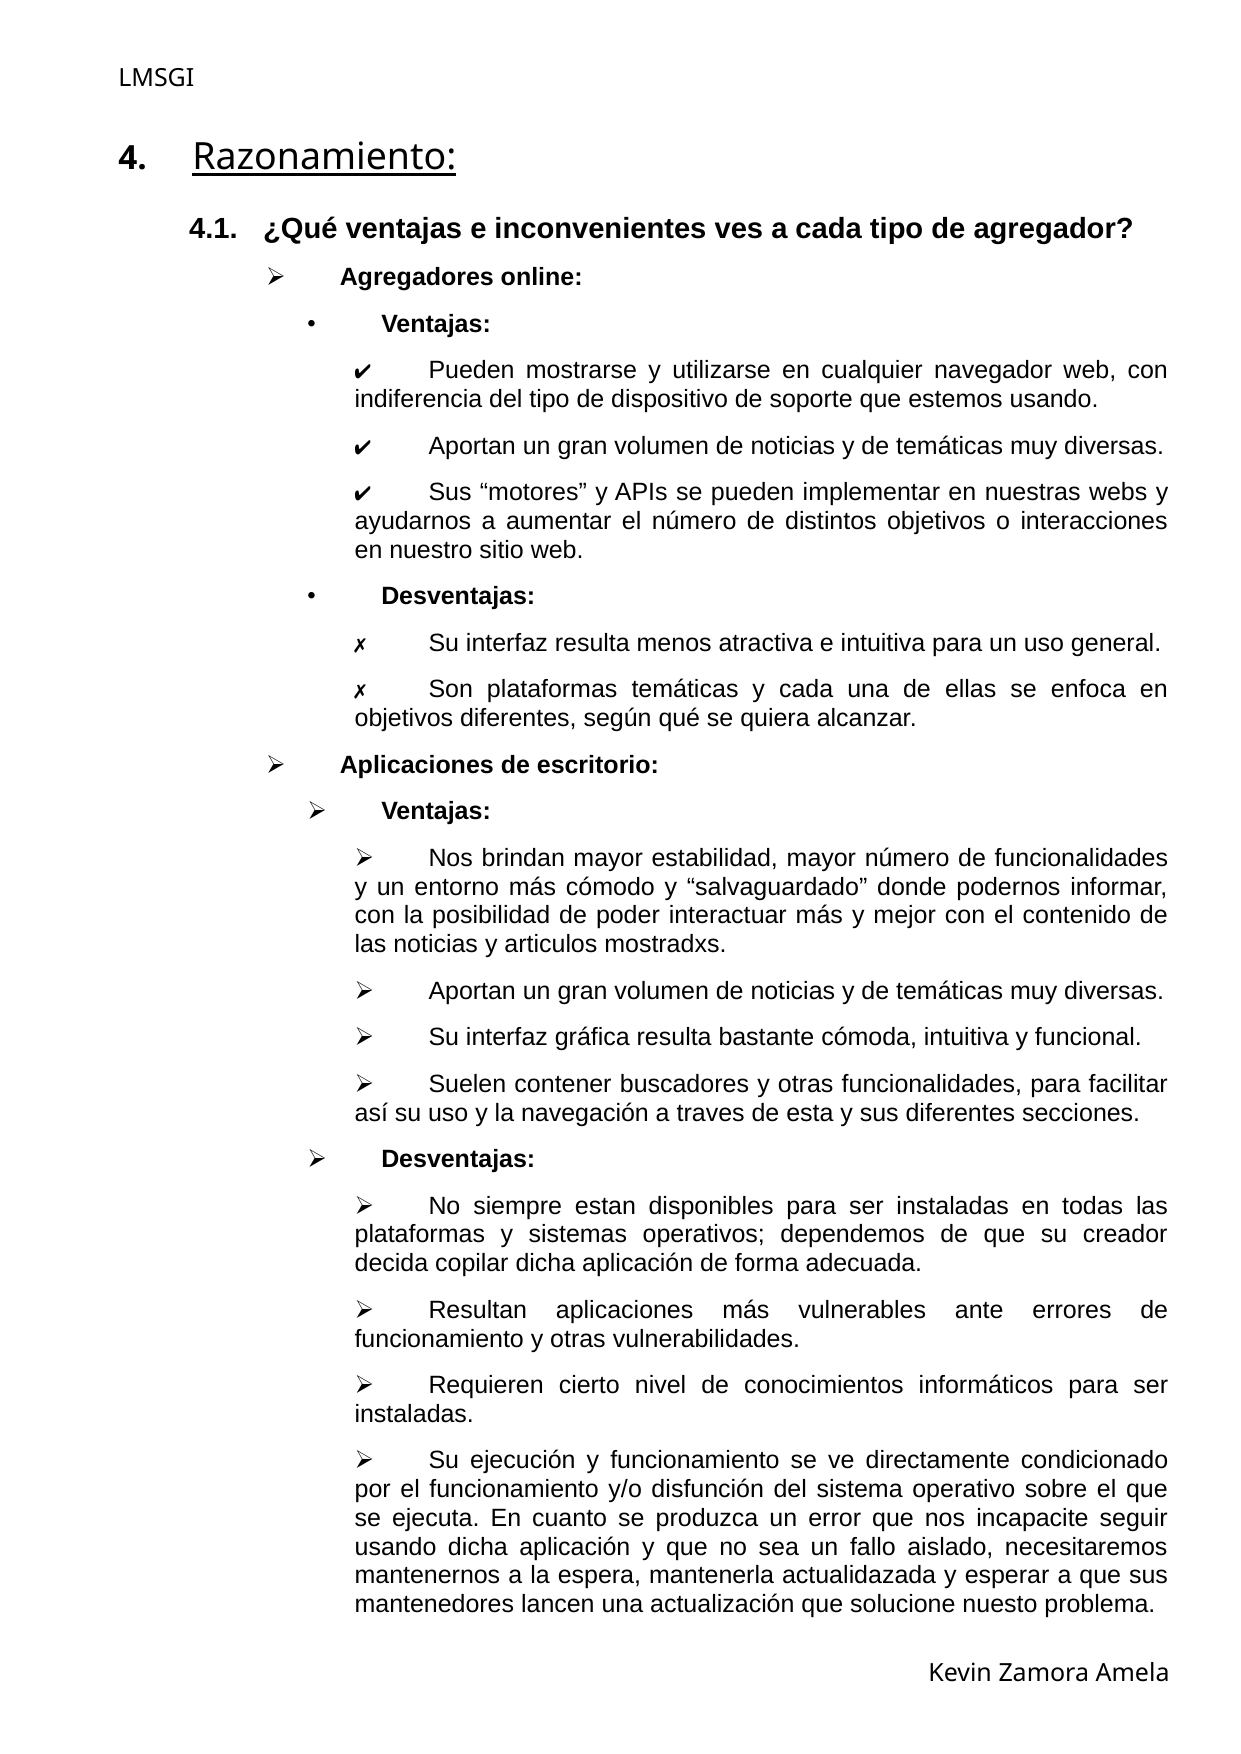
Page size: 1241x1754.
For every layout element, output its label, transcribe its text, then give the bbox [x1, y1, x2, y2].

list No siempre estan disponibles para ser instaladas en todas las plataformas y sistemas operativos; dependemos de que su creador decida copilar dicha aplicación de forma adecuada. [354, 1191, 1169, 1277]
list Aportan un gran volumen de noticias y de temáticas muy diversas. [354, 431, 1169, 459]
list Sus “motores” y APIs se pueden implementar en nuestras webs y ayudarnos a aumentar el número de distintos objetivos o interacciones en nuestro sitio web. [354, 477, 1169, 563]
list Su interfaz resulta menos atractiva e intuitiva para un uso general. [354, 628, 1169, 657]
subtitle Razonamiento: [118, 130, 1169, 181]
list Su interfaz gráfica resulta bastante cómoda, intuitiva y funcional. [354, 1022, 1169, 1051]
list Su ejecución y funcionamiento se ve directamente condicionado por el funcionamiento y/o disfunción del sistema operativo sobre el que se ejecuta. En cuanto se produzca un error que nos incapacite seguir usando dicha aplicación y que no sea un fallo aislado, necesitaremos mantenernos a la espera, mantenerla actualidazada y esperar a que sus mantenedores lancen una actualización que solucione nuesto problema. [354, 1445, 1169, 1618]
list Pueden mostrarse y utilizarse en cualquier navegador web, con indiferencia del tipo de dispositivo de soporte que estemos usando. [354, 355, 1169, 413]
list Resultan aplicaciones más vulnerables ante errores de funcionamiento y otras vulnerabilidades. [354, 1295, 1169, 1352]
list Aportan un gran volumen de noticias y de temáticas muy diversas. [354, 976, 1169, 1004]
list Nos brindan mayor estabilidad, mayor número de funcionalidades y un entorno más cómodo y “salvaguardado” donde podernos informar, con la posibilidad de poder interactuar más y mejor con el contenido de las noticias y articulos mostradxs. [354, 843, 1169, 958]
list Son plataformas temáticas y cada una de ellas se enfoca en objetivos diferentes, según qué se quiera alcanzar. [354, 674, 1169, 732]
list Requieren cierto nivel de conocimientos informáticos para ser instaladas. [354, 1370, 1169, 1428]
list Desventajas: [307, 1144, 1169, 1173]
list Aplicaciones de escritorio: [266, 750, 1169, 778]
list Desventajas: [307, 581, 1169, 610]
list Ventajas: [307, 309, 1169, 338]
list Suelen contener buscadores y otras funcionalidades, para facilitar así su uso y la navegación a traves de esta y sus diferentes secciones. [354, 1069, 1169, 1126]
list Agregadores online: [266, 262, 1169, 291]
list Ventajas: [307, 796, 1169, 825]
subtitle ¿Qué ventajas e inconvenientes ves a cada tipo de agregador? [189, 211, 1169, 244]
